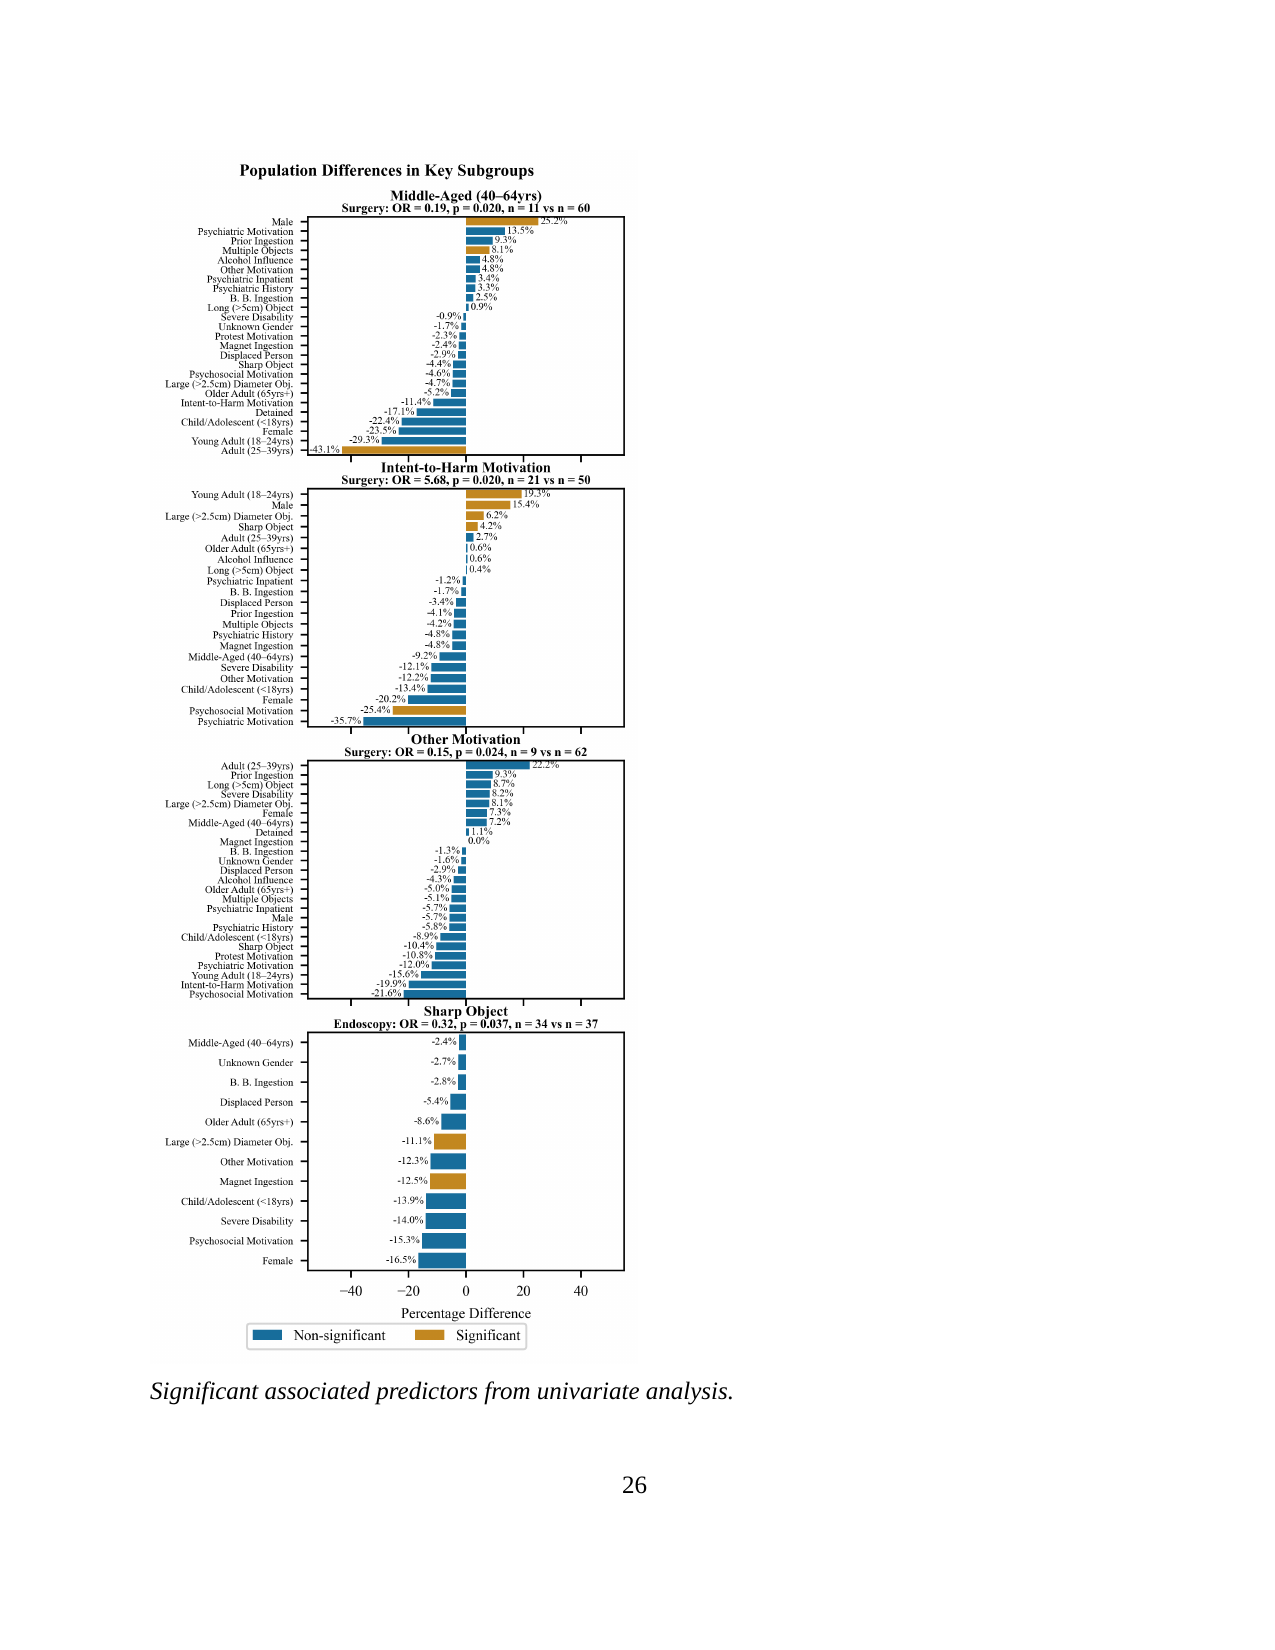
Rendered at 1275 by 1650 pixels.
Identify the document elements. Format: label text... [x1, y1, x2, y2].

picture [150, 150, 639, 1364]
text Significant associated predictors from univariate analysis. [150, 1376, 1125, 1404]
